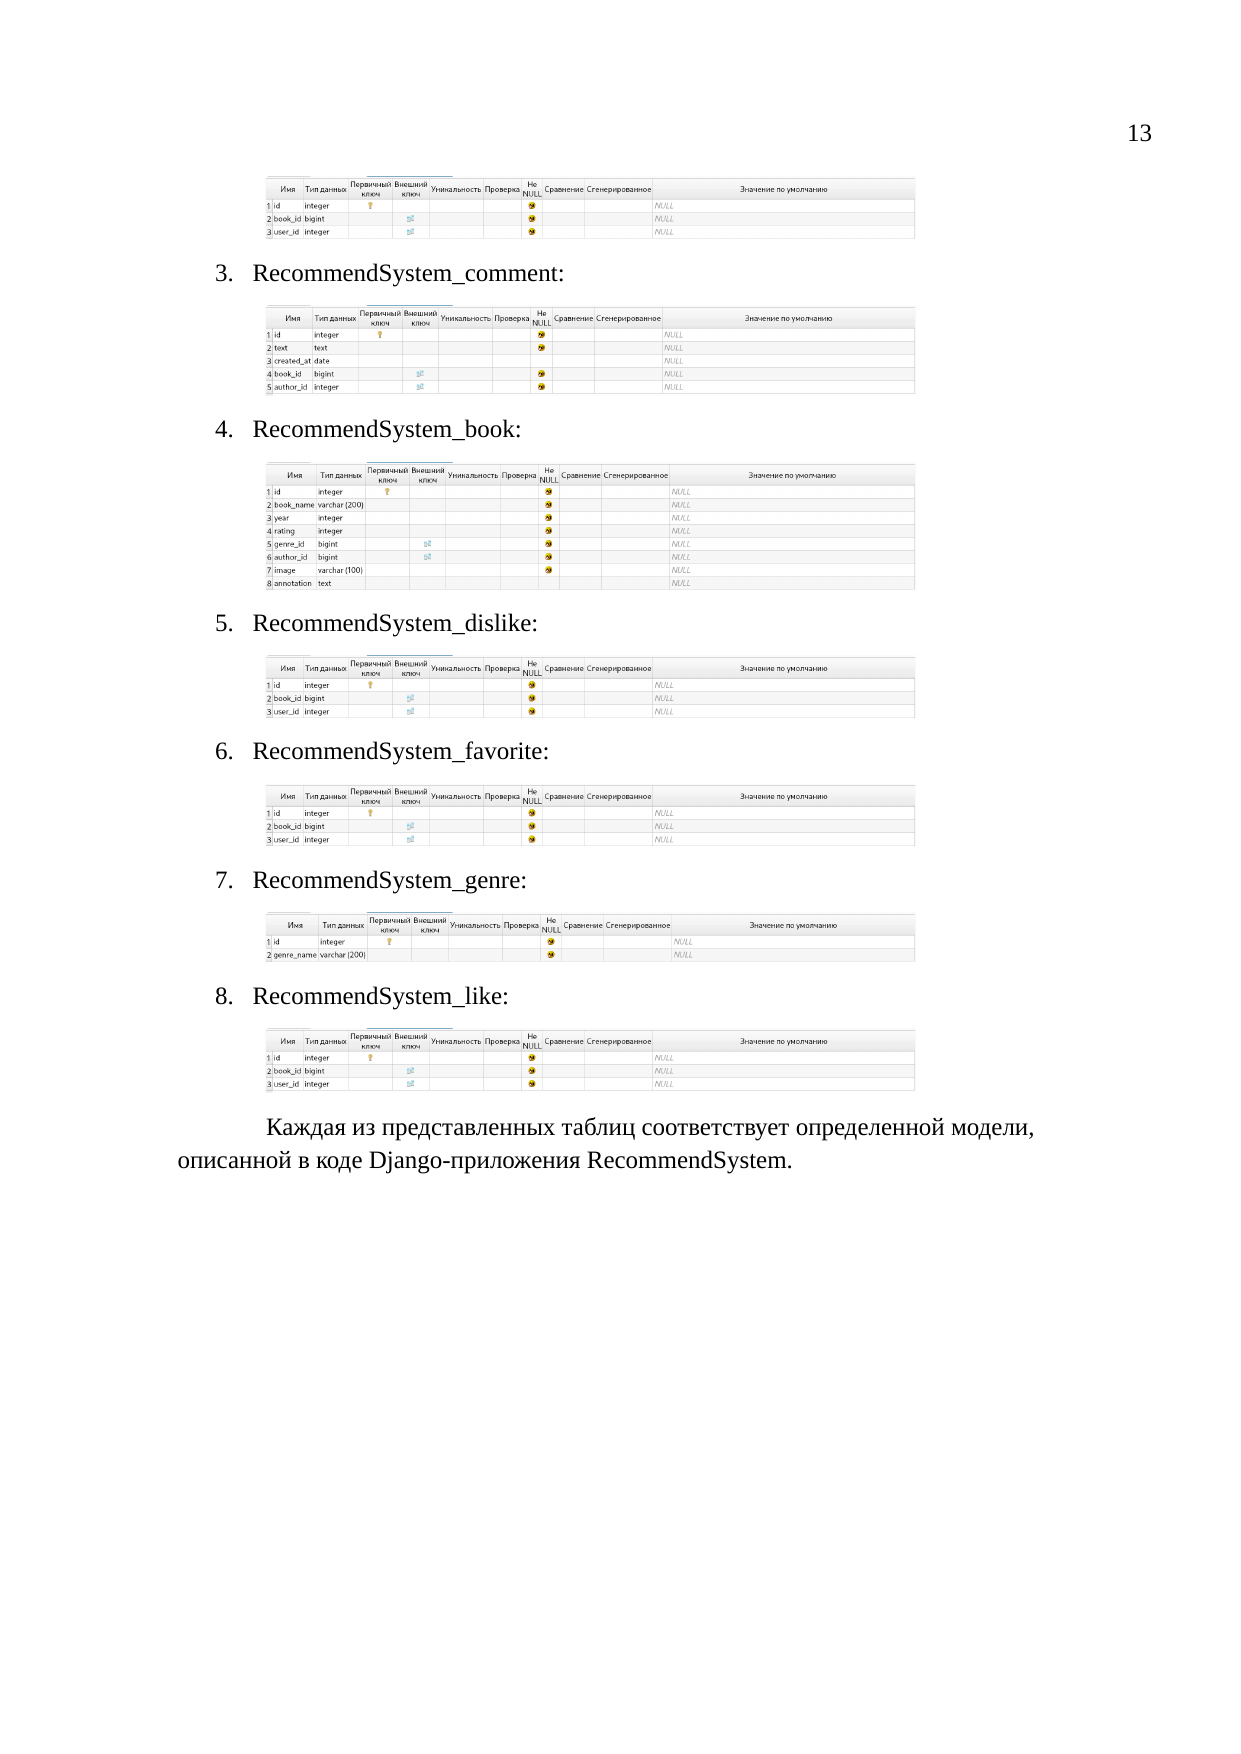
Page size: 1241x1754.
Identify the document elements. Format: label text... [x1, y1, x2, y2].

picture [265, 176, 916, 239]
list RecommendSystem_comment: [215, 258, 1152, 287]
list RecommendSystem_genre: [215, 865, 1152, 894]
list RecommendSystem_favorite: [215, 736, 1152, 765]
list RecommendSystem_like: [215, 981, 1152, 1010]
picture [265, 305, 916, 396]
list RecommendSystem_book: [215, 414, 1152, 443]
picture [265, 912, 916, 962]
picture [265, 655, 916, 718]
list RecommendSystem_dislike: [215, 608, 1152, 637]
text Каждая из представленных таблиц соответствует определенной модели, описанной в коде Django-приложения RecommendSystem. [177, 1112, 1152, 1173]
picture [265, 784, 916, 846]
picture [265, 1028, 916, 1093]
picture [265, 462, 916, 590]
